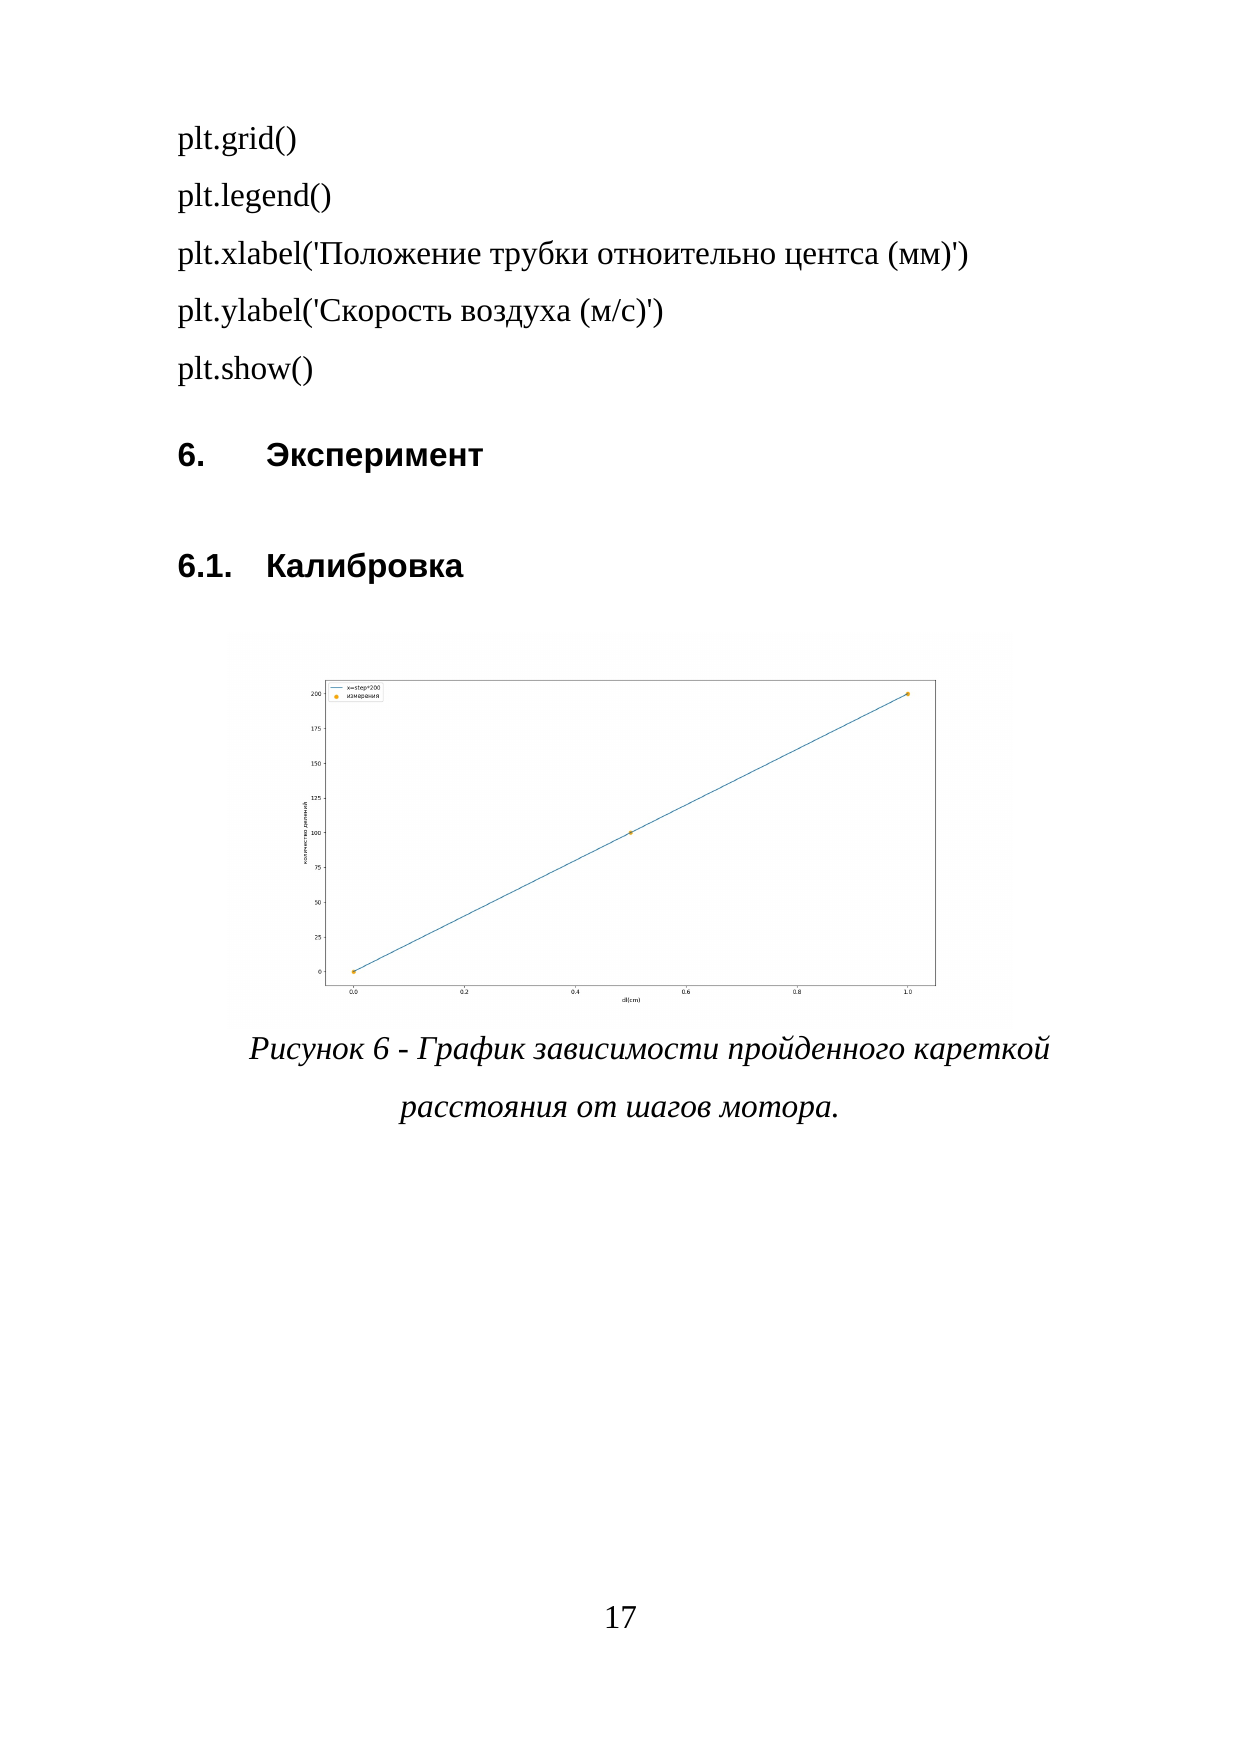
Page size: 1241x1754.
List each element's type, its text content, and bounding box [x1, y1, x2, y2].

picture [227, 632, 1013, 1029]
text plt.legend() [118, 176, 1122, 214]
text plt.xlabel('Положение трубки отноительно центса (мм)') [118, 233, 1122, 271]
subtitle Калибровка [118, 546, 1122, 584]
text plt.ylabel('Скорость воздуха (м/с)') [118, 291, 1122, 329]
text Рисунок 6 - График зависимости пройденного кареткой расстояния от шагов мотора. [118, 633, 1122, 1124]
text plt.show() [118, 348, 1122, 386]
subtitle Эксперимент [118, 435, 1122, 473]
text plt.grid() [118, 118, 1122, 156]
